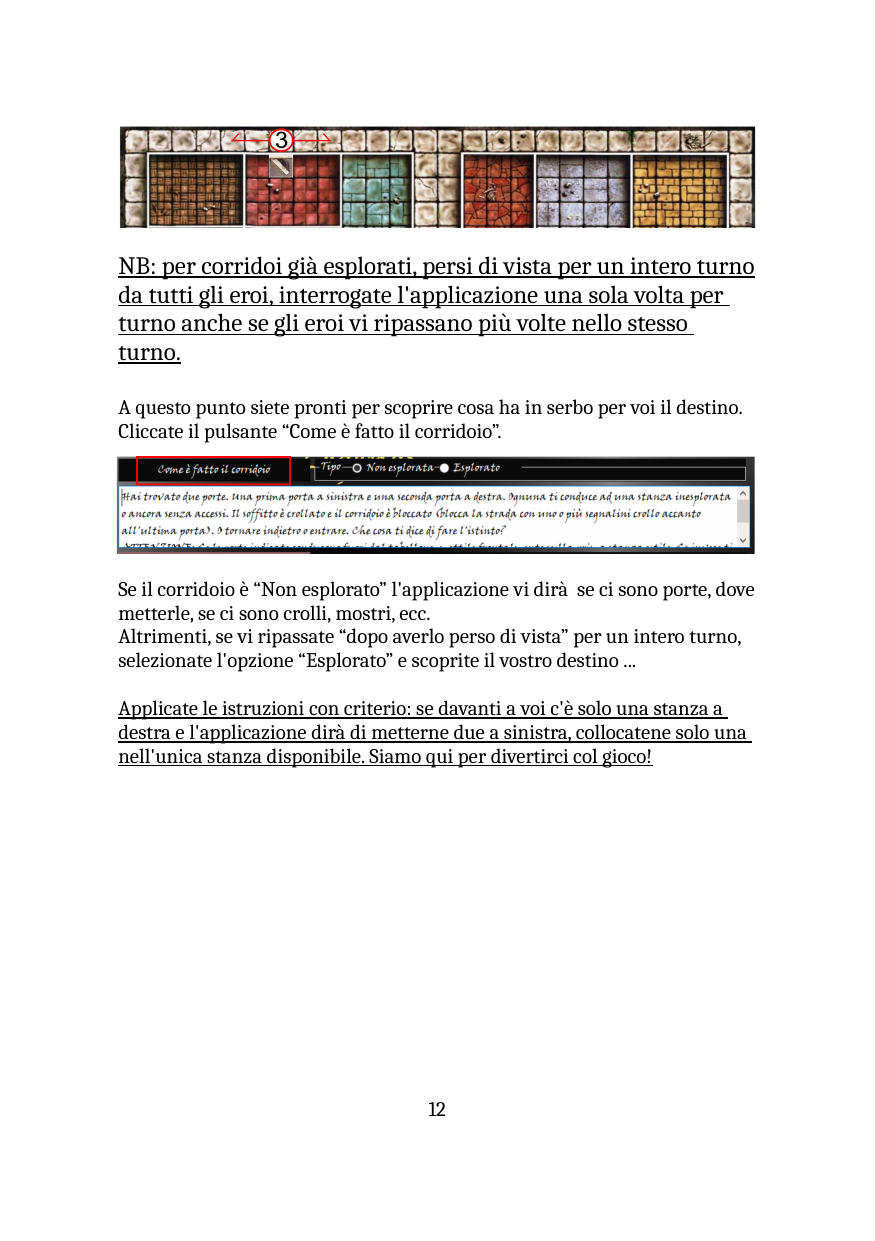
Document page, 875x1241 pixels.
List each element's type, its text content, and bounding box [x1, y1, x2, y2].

text Applicate le istruzioni con criterio: se davanti a voi c'è solo una stanza a destra e l'applicazione dirà di metterne due a sinistra, collocatene solo una nell'unica stanza disponibile. Siamo qui per divertirci col gioco! [118, 697, 756, 769]
picture [116, 456, 755, 554]
picture [118, 125, 756, 228]
text Se il corridoio è “Non esplorato” l'applicazione vi dirà se ci sono porte, dove metterle, se ci sono crolli, mostri, ecc. Altrimenti, se vi ripassate “dopo averlo perso di vista” per un intero turno, selezionate l'opzione “Esplorato” e scoprite il vostro destino ... [118, 577, 756, 673]
text A questo punto siete pronti per scoprire cosa ha in serbo per voi il destino. Cliccate il pulsante “Come è fatto il corridoio”. [118, 396, 756, 443]
text NB: per corridoi già esplorati, persi di vista per un intero turno da tutti gli eroi, interrogate l'applicazione una sola volta per turno anche se gli eroi vi ripassano più volte nello stesso turno. [118, 252, 756, 367]
